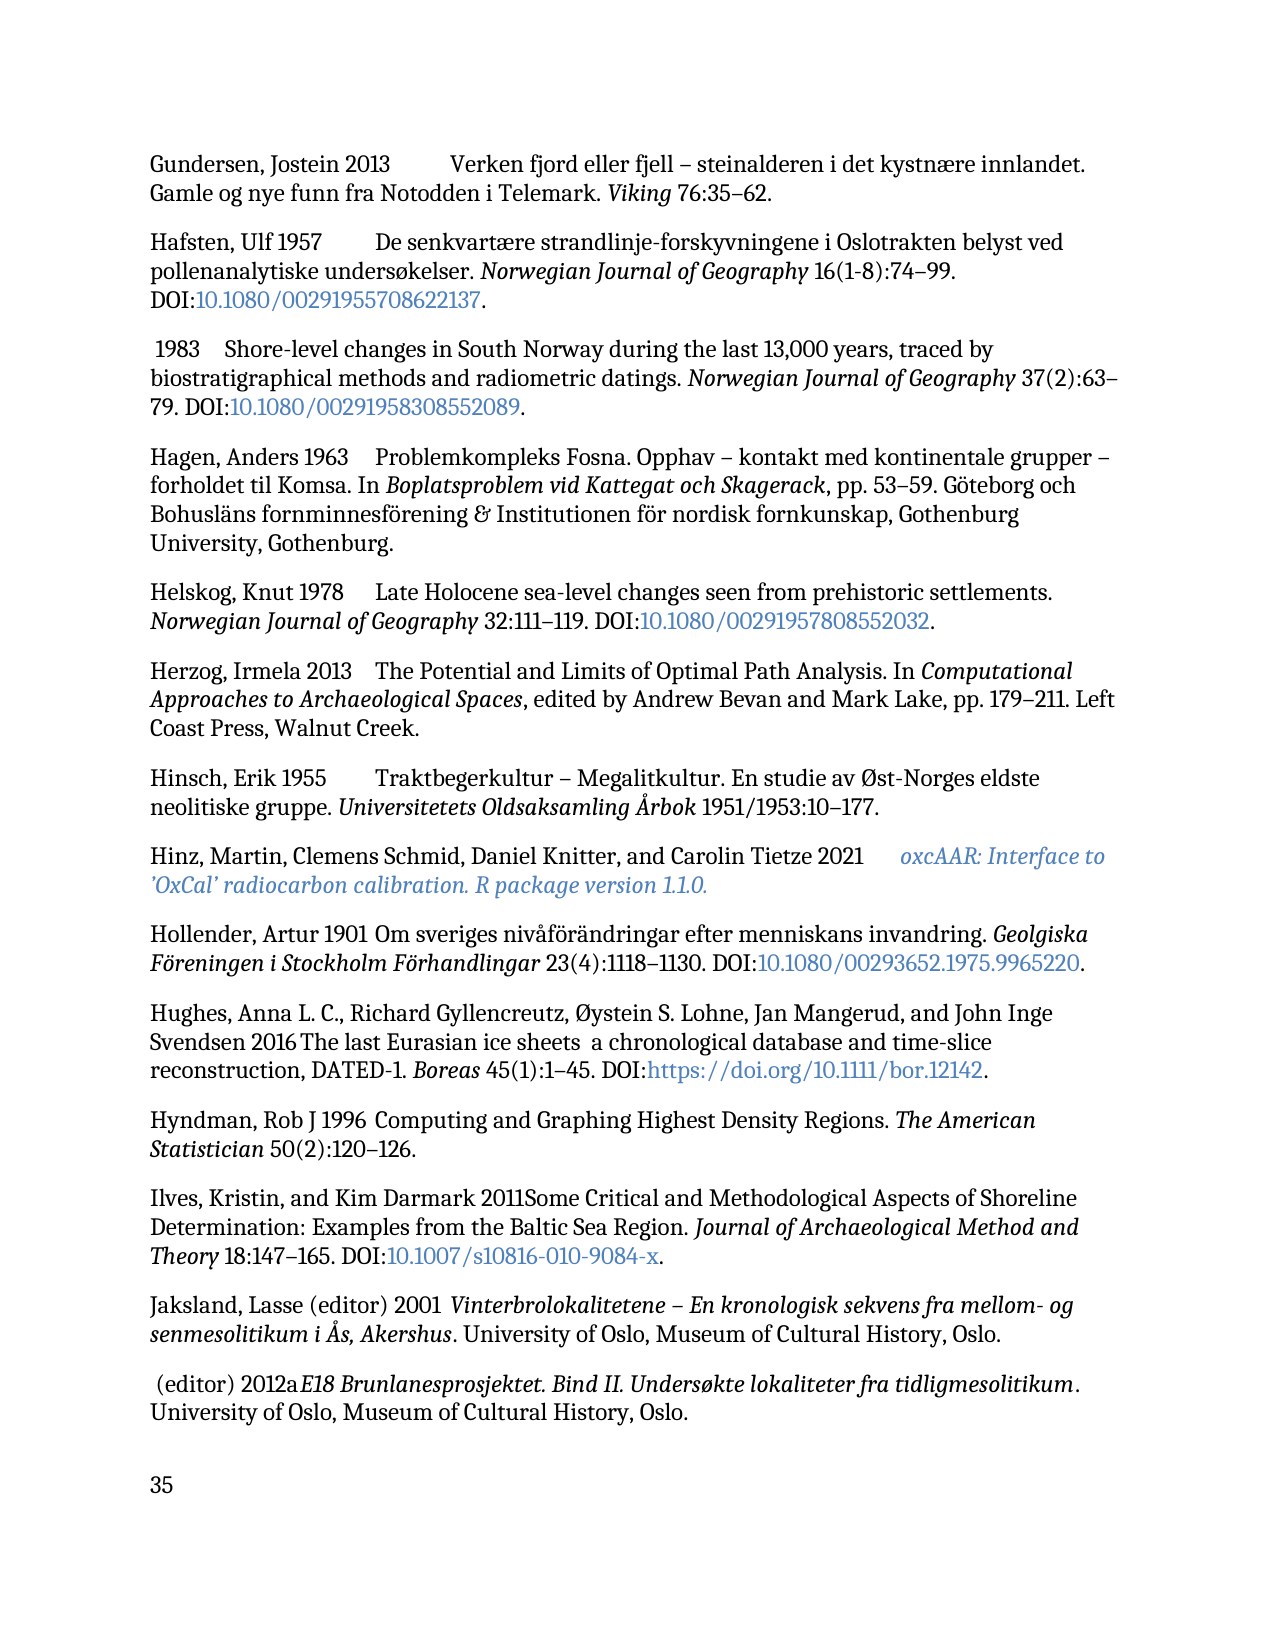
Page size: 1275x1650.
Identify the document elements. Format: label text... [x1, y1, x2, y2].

text Jaksland, Lasse (editor) 2001 Vinterbrolokalitetene – En kronologisk sekvens fra mellom- og senmesolitikum i Ås, Akershus. University of Oslo, Museum of Cultural History, Oslo. [150, 1291, 1125, 1349]
text (editor) 2012a E18 Brunlanesprosjektet. Bind II. Undersøkte lokaliteter fra tidligmesolitikum. University of Oslo, Museum of Cultural History, Oslo. [150, 1369, 1125, 1427]
text Herzog, Irmela 2013 The Potential and Limits of Optimal Path Analysis. In Computational Approaches to Archaeological Spaces, edited by Andrew Bevan and Mark Lake, pp. 179–211. Left Coast Press, Walnut Creek. [150, 657, 1125, 743]
text Hyndman, Rob J 1996 Computing and Graphing Highest Density Regions. The American Statistician 50(2):120–126. [150, 1106, 1125, 1163]
text Hafsten, Ulf 1957 De senkvartære strandlinje-forskyvningene i Oslotrakten belyst ved pollenanalytiske undersøkelser. Norwegian Journal of Geography 16(1-8):74–99. DOI:10.1080/00291955708622137. [150, 228, 1125, 314]
text Hughes, Anna L. C., Richard Gyllencreutz, Øystein S. Lohne, Jan Mangerud, and John Inge Svendsen 2016 The last Eurasian ice sheets a chronological database and time-slice reconstruction, DATED-1. Boreas 45(1):1–45. DOI:https://doi.org/10.1111/bor.12142. [150, 999, 1125, 1085]
text Hollender, Artur 1901 Om sveriges nivåförändringar efter menniskans invandring. Geolgiska Föreningen i Stockholm Förhandlingar 23(4):1118–1130. DOI:10.1080/00293652.1975.9965220. [150, 920, 1125, 978]
text 1983 Shore-level changes in South Norway during the last 13,000 years, traced by biostratigraphical methods and radiometric datings. Norwegian Journal of Geography 37(2):63–79. DOI:10.1080/00291958308552089. [150, 335, 1125, 422]
text Ilves, Kristin, and Kim Darmark 2011 Some Critical and Methodological Aspects of Shoreline Determination: Examples from the Baltic Sea Region. Journal of Archaeological Method and Theory 18:147–165. DOI:10.1007/s10816-010-9084-x. [150, 1184, 1125, 1270]
text Hinz, Martin, Clemens Schmid, Daniel Knitter, and Carolin Tietze 2021 oxcAAR: Interface to ’OxCal’ radiocarbon calibration. R package version 1.1.0. [150, 842, 1125, 899]
text Hagen, Anders 1963 Problemkompleks Fosna. Opphav – kontakt med kontinentale grupper – forholdet til Komsa. In Boplatsproblem vid Kattegat och Skagerack, pp. 53–59. Göteborg och Bohusläns fornminnesförening & Institutionen för nordisk fornkunskap, Gothenburg University, Gothenburg. [150, 442, 1125, 557]
text Helskog, Knut 1978 Late Holocene sea-level changes seen from prehistoric settlements. Norwegian Journal of Geography 32:111–119. DOI:10.1080/00291957808552032. [150, 578, 1125, 636]
text Gundersen, Jostein 2013 Verken fjord eller fjell – steinalderen i det kystnære innlandet. Gamle og nye funn fra Notodden i Telemark. Viking 76:35–62. [150, 150, 1125, 207]
text Hinsch, Erik 1955 Traktbegerkultur – Megalitkultur. En studie av Øst-Norges eldste neolitiske gruppe. Universitetets Oldsaksamling Årbok 1951/1953:10–177. [150, 764, 1125, 821]
